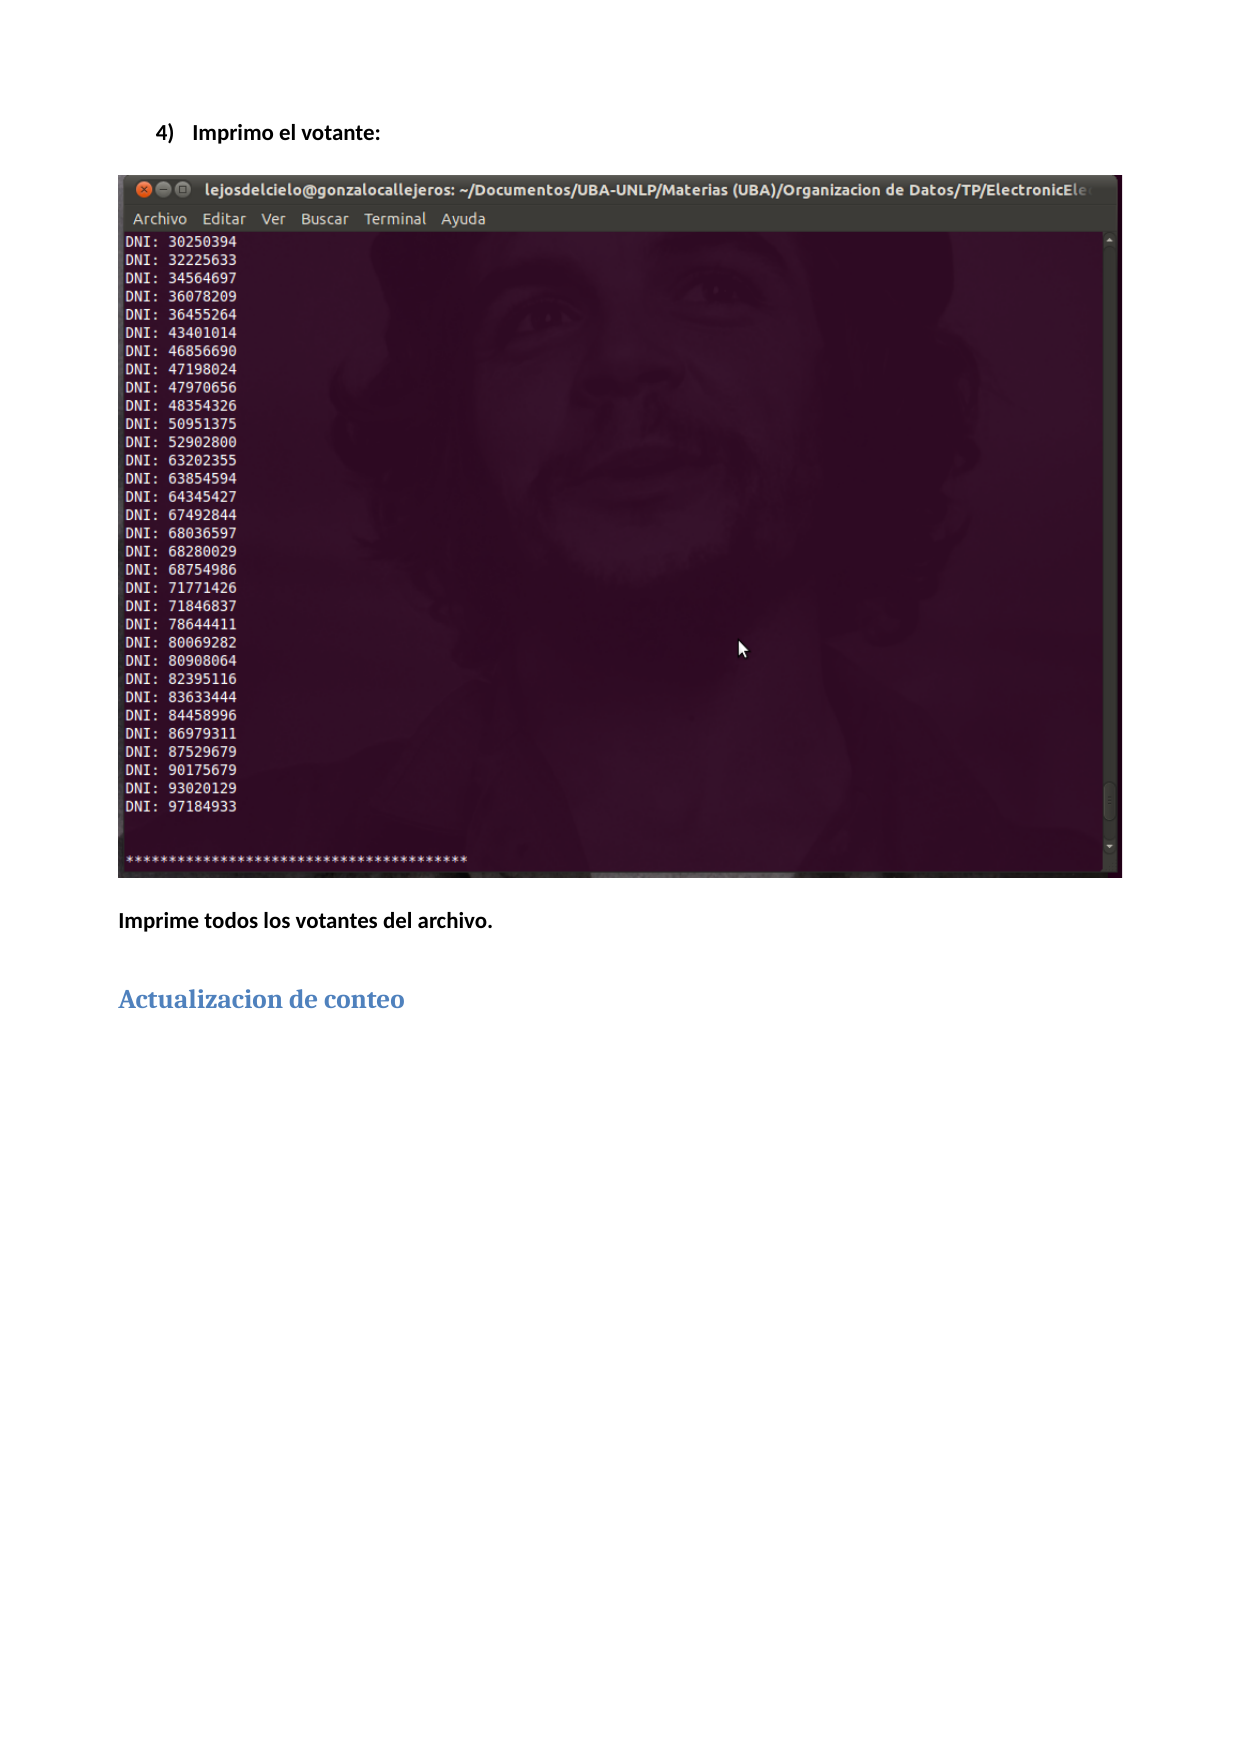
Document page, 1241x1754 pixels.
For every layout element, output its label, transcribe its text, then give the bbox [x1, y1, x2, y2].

subtitle Actualizacion de conteo [118, 984, 1122, 1015]
list Imprimo el votante: [156, 118, 1122, 146]
text Imprime todos los votantes del archivo. [118, 906, 1122, 934]
picture [118, 175, 1123, 878]
